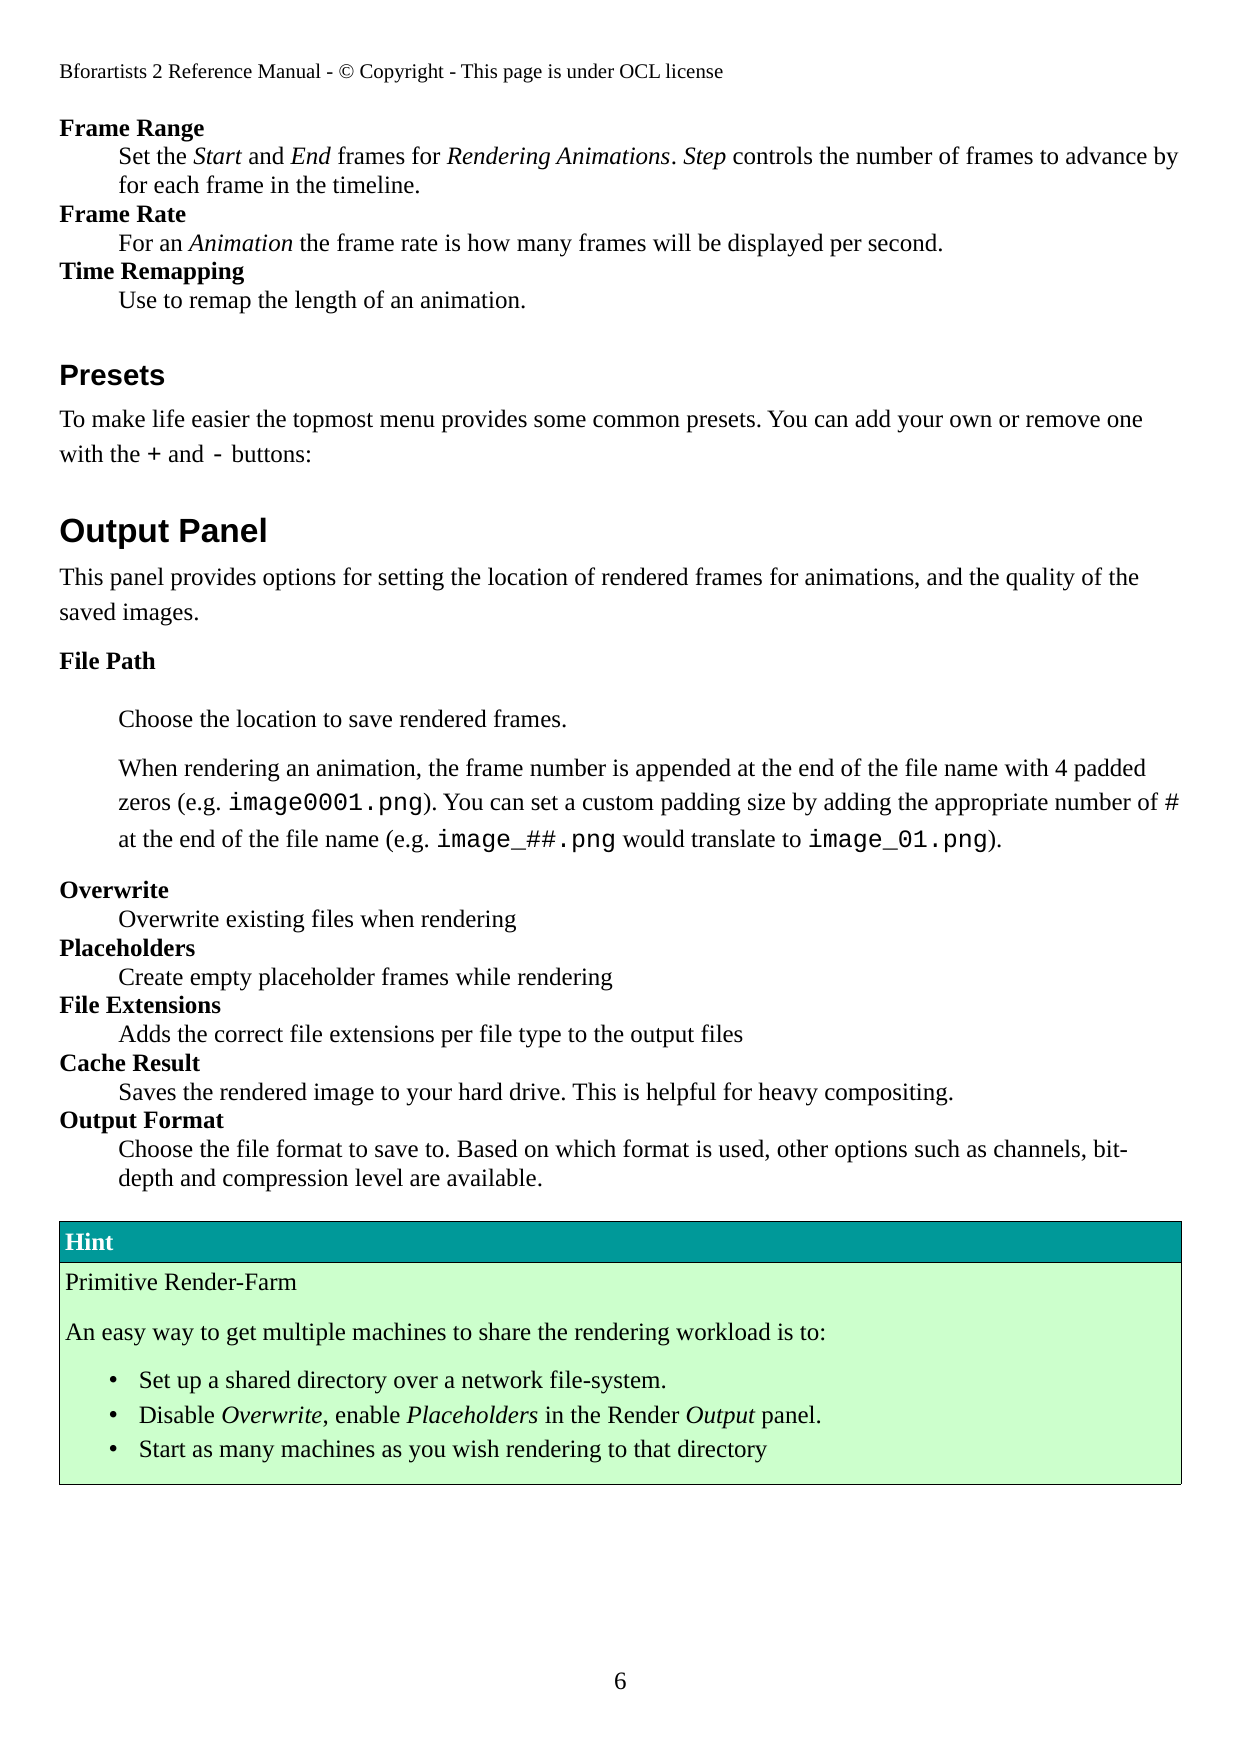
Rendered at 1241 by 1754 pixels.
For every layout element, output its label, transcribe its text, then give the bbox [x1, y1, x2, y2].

subtitle Presets [59, 358, 1181, 392]
list Adds the correct file extensions per file type to the output files [118, 1019, 1181, 1048]
text Choose the location to save rendered frames. [118, 704, 1181, 733]
subtitle Frame Rate [59, 199, 1181, 228]
subtitle Overwrite [59, 876, 1181, 904]
text When rendering an animation, the frame number is appended at the end of the file name with 4 padded zeros (e.g. image0001.png). You can set a custom padding size by adding the appropriate number of # at the end of the file name (e.g. image_##.png would translate to image_01.png). [118, 753, 1181, 855]
subtitle Time Remapping [59, 256, 1181, 285]
subtitle Frame Range [59, 113, 1181, 141]
subtitle File Path [59, 646, 1181, 674]
list Create empty placeholder frames while rendering [118, 962, 1181, 991]
list Choose the file format to save to. Based on which format is used, other options such as channels, bit-depth and compression level are available. [118, 1134, 1181, 1192]
subtitle Cache Result [59, 1048, 1181, 1077]
subtitle Output Panel [59, 511, 1181, 550]
list For an Animation the frame rate is how many frames will be displayed per second. [118, 228, 1181, 256]
list Use to remap the length of an animation. [118, 285, 1181, 314]
list Overwrite existing files when rendering [118, 904, 1181, 933]
subtitle Output Format [59, 1106, 1181, 1134]
text This panel provides options for setting the location of rendered frames for animations, and the quality of the saved images. [59, 562, 1181, 625]
text To make life easier the topmost menu provides some common presets. You can add your own or remove one with the + and - buttons: [59, 404, 1181, 469]
list Set the Start and End frames for Rendering Animations. Step controls the number of frames to advance by for each frame in the timeline. [118, 141, 1181, 199]
table_cell Primitive Render-Farm An easy way to get multiple machines to share the rendering workload is to: Set up a shared directory over a network file-system. Disable Overwrite, enable Placeholders in the Render Output panel. Start as many machines as you wish rendering to that directory [60, 1263, 1181, 1484]
subtitle Placeholders [59, 933, 1181, 962]
subtitle File Extensions [59, 991, 1181, 1019]
list Saves the rendered image to your hard drive. This is helpful for heavy compositing. [118, 1077, 1181, 1106]
table_header Hint [60, 1222, 1181, 1262]
